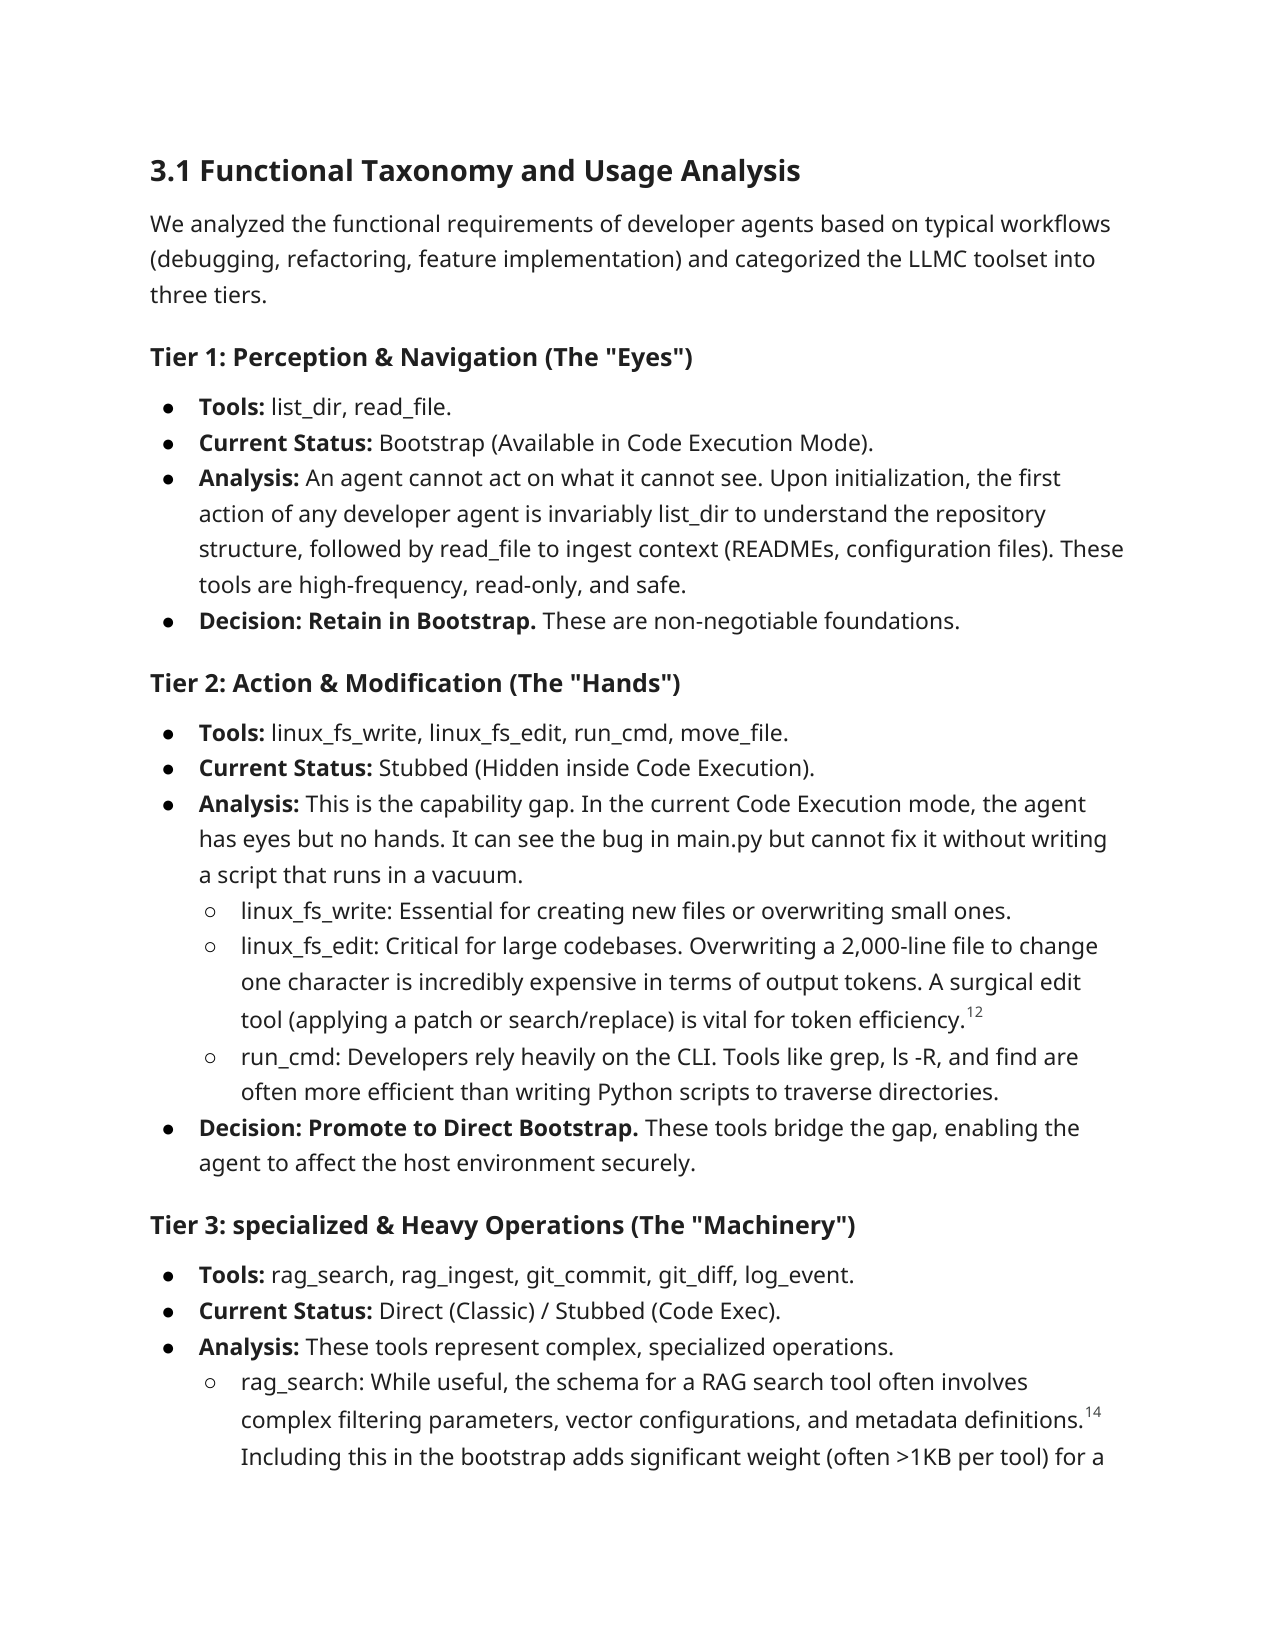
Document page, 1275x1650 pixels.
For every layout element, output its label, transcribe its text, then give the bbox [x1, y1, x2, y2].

subtitle Tier 1: Perception & Navigation (The "Eyes") [150, 339, 1125, 374]
list Analysis: These tools represent complex, specialized operations. [161, 1331, 1125, 1362]
list Tools: list_dir, read_file. [161, 391, 1125, 422]
list Current Status: Stubbed (Hidden inside Code Execution). [161, 752, 1125, 783]
list rag_search: While useful, the schema for a RAG search tool often involves complex filtering parameters, vector configurations, and metadata definitions.14 Including this in the bootstrap adds significant weight (often >1KB per tool) for a [203, 1366, 1125, 1472]
list Tools: linux_fs_write, linux_fs_edit, run_cmd, move_file. [161, 716, 1125, 748]
list Decision: Retain in Bootstrap. These are non-negotiable foundations. [161, 604, 1125, 636]
list Current Status: Direct (Classic) / Stubbed (Code Exec). [161, 1295, 1125, 1326]
subtitle Tier 2: Action & Modification (The "Hands") [150, 665, 1125, 699]
subtitle Tier 3: specialized & Heavy Operations (The "Machinery") [150, 1208, 1125, 1242]
list Current Status: Bootstrap (Available in Code Execution Mode). [161, 426, 1125, 458]
subtitle 3.1 Functional Taxonomy and Usage Analysis [150, 150, 1125, 190]
list linux_fs_write: Essential for creating new files or overwriting small ones. [203, 894, 1125, 926]
list Analysis: An agent cannot act on what it cannot see. Upon initialization, the first action of any developer agent is invariably list_dir to understand the repository structure, followed by read_file to ingest context (READMEs, configuration files). These tools are high-frequency, read-only, and safe. [161, 462, 1125, 600]
text We analyzed the functional requirements of developer agents based on typical workflows (debugging, refactoring, feature implementation) and categorized the LLMC toolset into three tiers. [150, 208, 1125, 310]
list Analysis: This is the capability gap. In the current Code Execution mode, the agent has eyes but no hands. It can see the bug in main.py but cannot fix it without writing a script that runs in a vacuum. [161, 788, 1125, 890]
list Decision: Promote to Direct Bootstrap. These tools bridge the gap, enabling the agent to affect the host environment securely. [161, 1112, 1125, 1179]
list linux_fs_edit: Critical for large codebases. Overwriting a 2,000-line file to change one character is incredibly expensive in terms of output tokens. A surgical edit tool (applying a patch or search/replace) is vital for token efficiency.12 [203, 930, 1125, 1036]
list Tools: rag_search, rag_ingest, git_commit, git_diff, log_event. [161, 1259, 1125, 1291]
list run_cmd: Developers rely heavily on the CLI. Tools like grep, ls -R, and find are often more efficient than writing Python scripts to traverse directories. [203, 1041, 1125, 1107]
